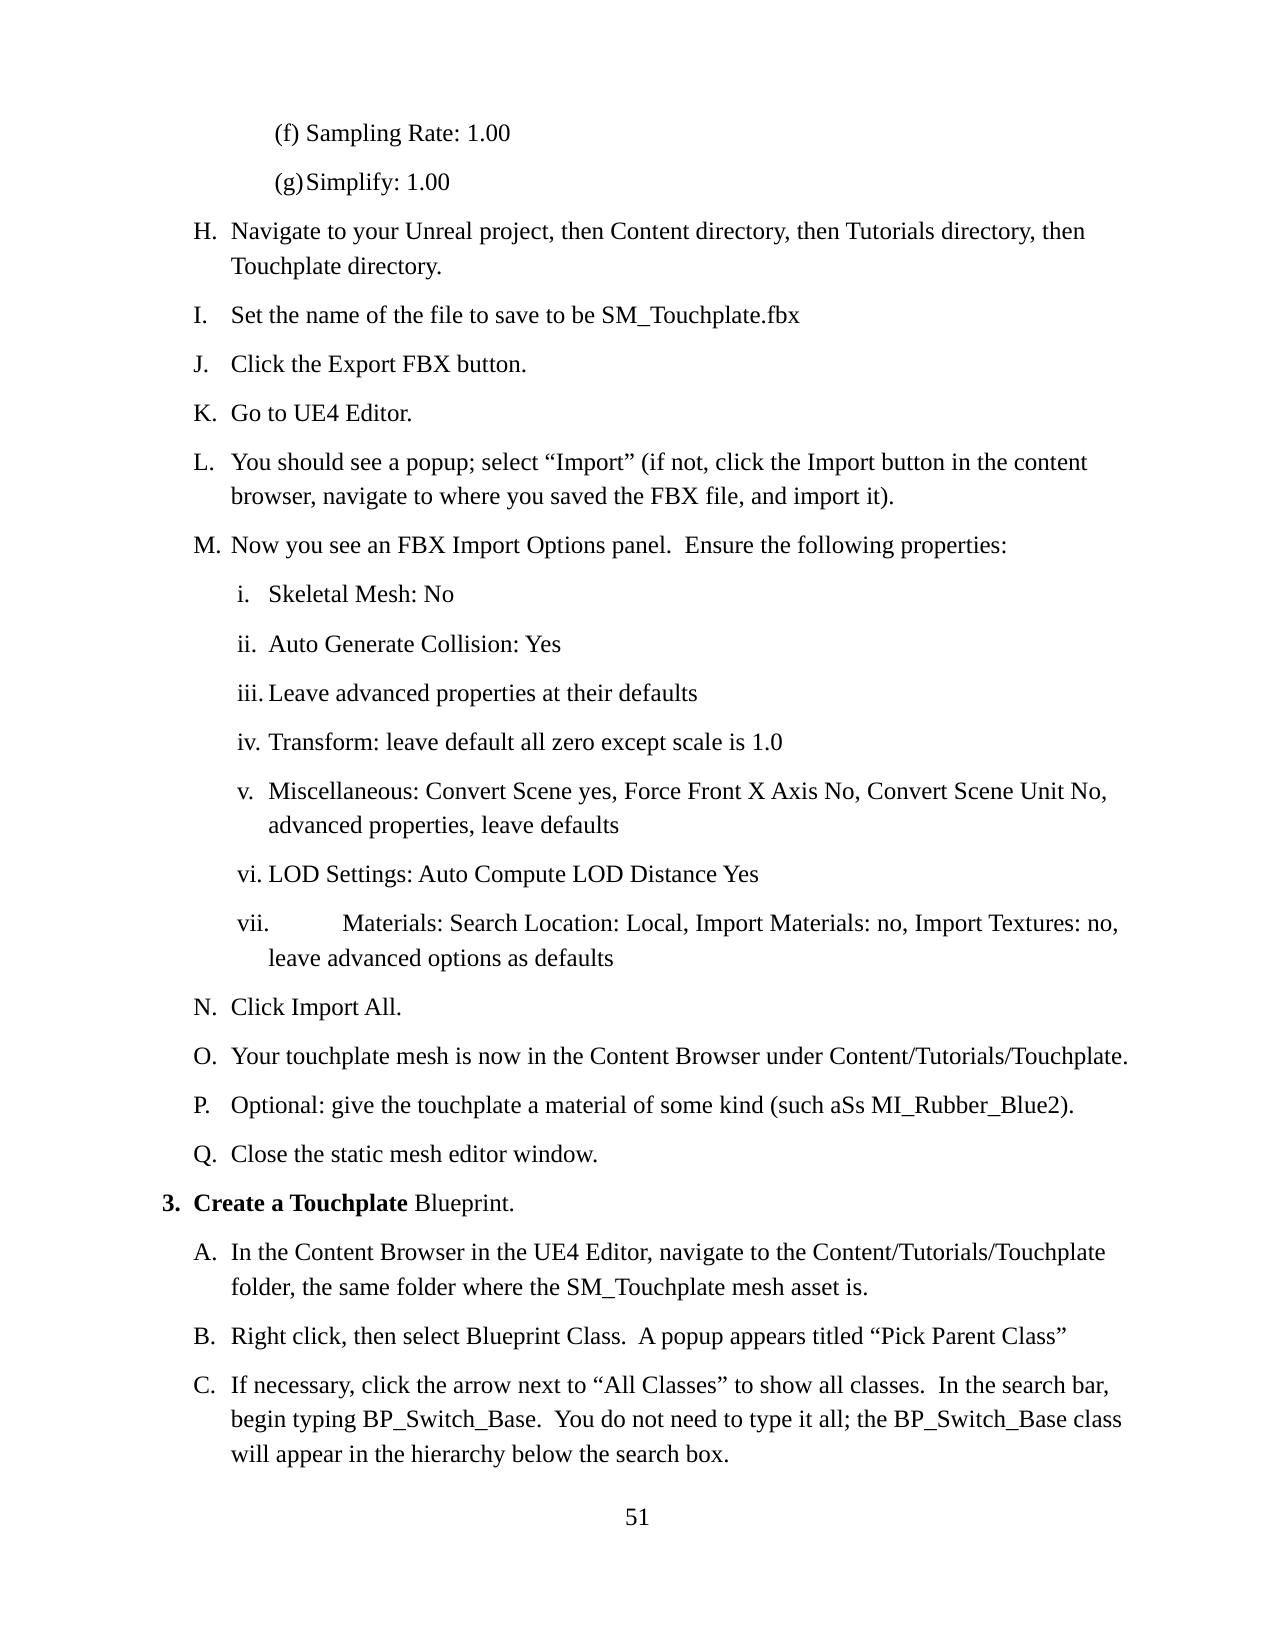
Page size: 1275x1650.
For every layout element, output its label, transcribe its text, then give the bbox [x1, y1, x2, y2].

list Your touchplate mesh is now in the Content Browser under Content/Tutorials/Touchplate. [193, 1041, 1157, 1070]
list Close the static mesh editor window. [193, 1139, 1157, 1168]
list Materials: Search Location: Local, Import Materials: no, Import Textures: no, leave advanced options as defaults [231, 908, 1157, 972]
list Miscellaneous: Convert Scene yes, Force Front X Axis No, Convert Scene Unit No, advanced properties, leave defaults [231, 776, 1157, 839]
list Sampling Rate: 1.00 [268, 118, 1157, 147]
list In the Content Browser in the UE4 Editor, navigate to the Content/Tutorials/Touchplate folder, the same folder where the SM_Touchplate mesh asset is. [193, 1237, 1157, 1301]
list If necessary, click the arrow next to “All Classes” to show all classes. In the search bar, begin typing BP_Switch_Base. You do not need to type it all; the BP_Switch_Base class will appear in the hierarchy below the search box. [193, 1370, 1157, 1468]
list Auto Generate Collision: Yes [231, 629, 1157, 657]
list Set the name of the file to save to be SM_Touchplate.fbx [193, 300, 1157, 328]
list Navigate to your Unreal project, then Content directory, then Tutorials directory, then Touchplate directory. [193, 216, 1157, 279]
list Leave advanced properties at their defaults [231, 678, 1157, 706]
list Now you see an FBX Import Options panel. Ensure the following properties: [193, 531, 1157, 559]
list LOD Settings: Auto Compute LOD Distance Yes [231, 859, 1157, 888]
list Transform: leave default all zero except scale is 1.0 [231, 727, 1157, 756]
list Click the Export FBX button. [193, 349, 1157, 378]
list Create a Touchplate Blueprint. [156, 1188, 1157, 1217]
list Skeletal Mesh: No [231, 579, 1157, 608]
list Click Import All. [193, 992, 1157, 1021]
list Go to UE4 Editor. [193, 398, 1157, 427]
list Simplify: 1.00 [268, 167, 1157, 196]
list You should see a popup; select “Import” (if not, click the Import button in the content browser, navigate to where you saved the FBX file, and import it). [193, 447, 1157, 510]
list Right click, then select Blueprint Class. A popup appears titled “Pick Parent Class” [193, 1321, 1157, 1349]
list Optional: give the touchplate a material of some kind (such aSs MI_Rubber_Blue2). [193, 1090, 1157, 1119]
